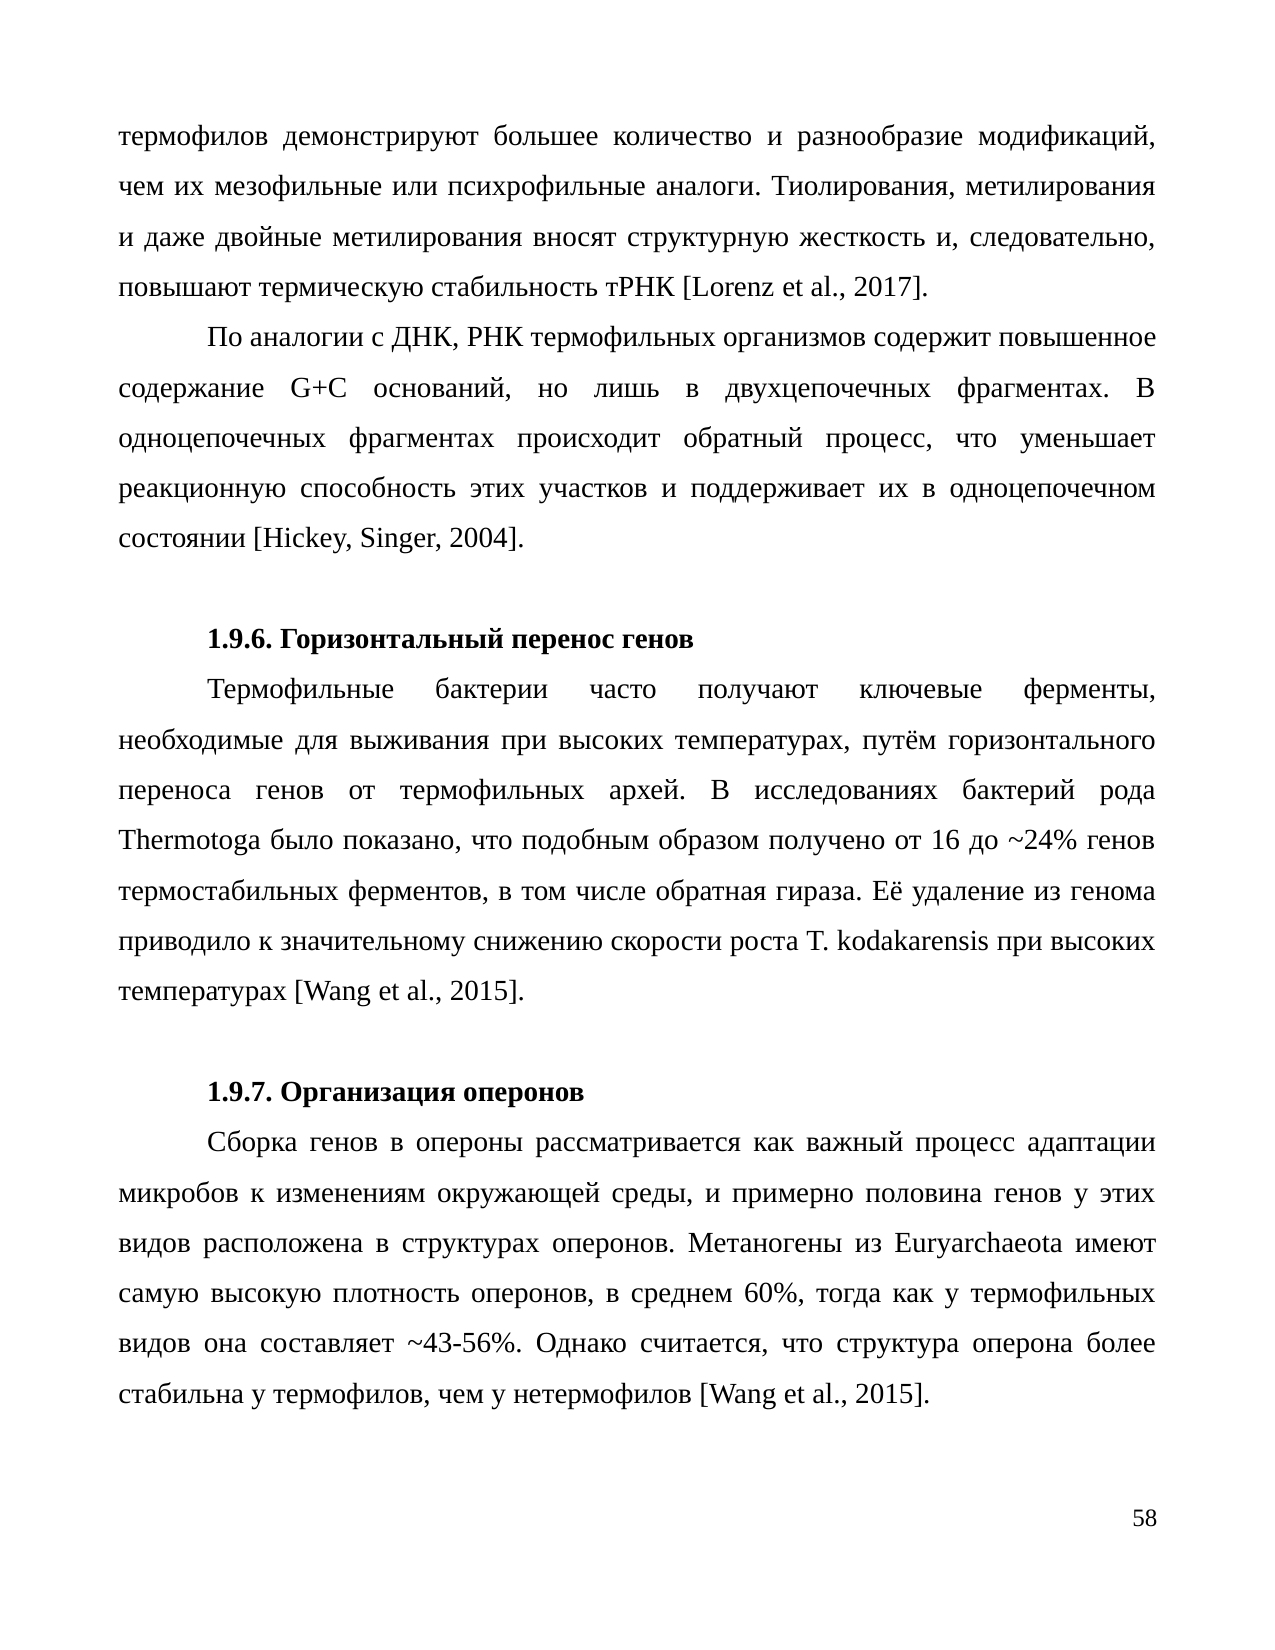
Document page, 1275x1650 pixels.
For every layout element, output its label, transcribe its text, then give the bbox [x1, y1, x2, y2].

text По аналогии с ДНК, РНК термофильных организмов содержит повышенное содержание G+C оснований, но лишь в двухцепочечных фрагментах. В одноцепочечных фрагментах происходит обратный процесс, что уменьшает реакционную способность этих участков и поддерживает их в одноцепочечном состоянии [Hickey, Singer, 2004].⁠ [118, 319, 1157, 554]
text Сборка генов в опероны рассматривается как важный процесс адаптации микробов к изменениям окружающей среды, и примерно половина генов у этих видов расположена в структурах оперонов. Метаногены из Euryarchaeota имеют самую высокую плотность оперонов, в среднем 60%, тогда как у термофильных видов она составляет ~43-56%. Однако считается, что структура оперона более стабильна у термофилов, чем у нетермофилов [Wang et al., 2015]. [118, 1124, 1157, 1409]
text Термофильные бактерии часто получают ключевые ферменты, необходимые для выживания при высоких температурах, путём горизонтального переноса генов от термофильных архей. В исследованиях бактерий рода Thermotoga было показано, что подобным образом получено от 16 до ~24% генов термостабильных ферментов, в том числе обратная гираза. Её удаление из генома приводило к значительному снижению скорости роста T. kodakarensis при высоких температурах [Wang et al., 2015]. [118, 672, 1157, 1007]
subtitle 1.9.6. Горизонтальный перенос генов [118, 621, 1157, 655]
subtitle 1.9.7. Организация оперонов [118, 1074, 1157, 1108]
text термофилов демонстрируют большее количество и разнообразие модификаций, чем их мезофильные или психрофильные аналоги. Тиолирования, метилирования и даже двойные метилирования вносят структурную жесткость и, следовательно, повышают термическую стабильность тРНК [Lorenz et al., 2017].⁠ [118, 118, 1157, 303]
